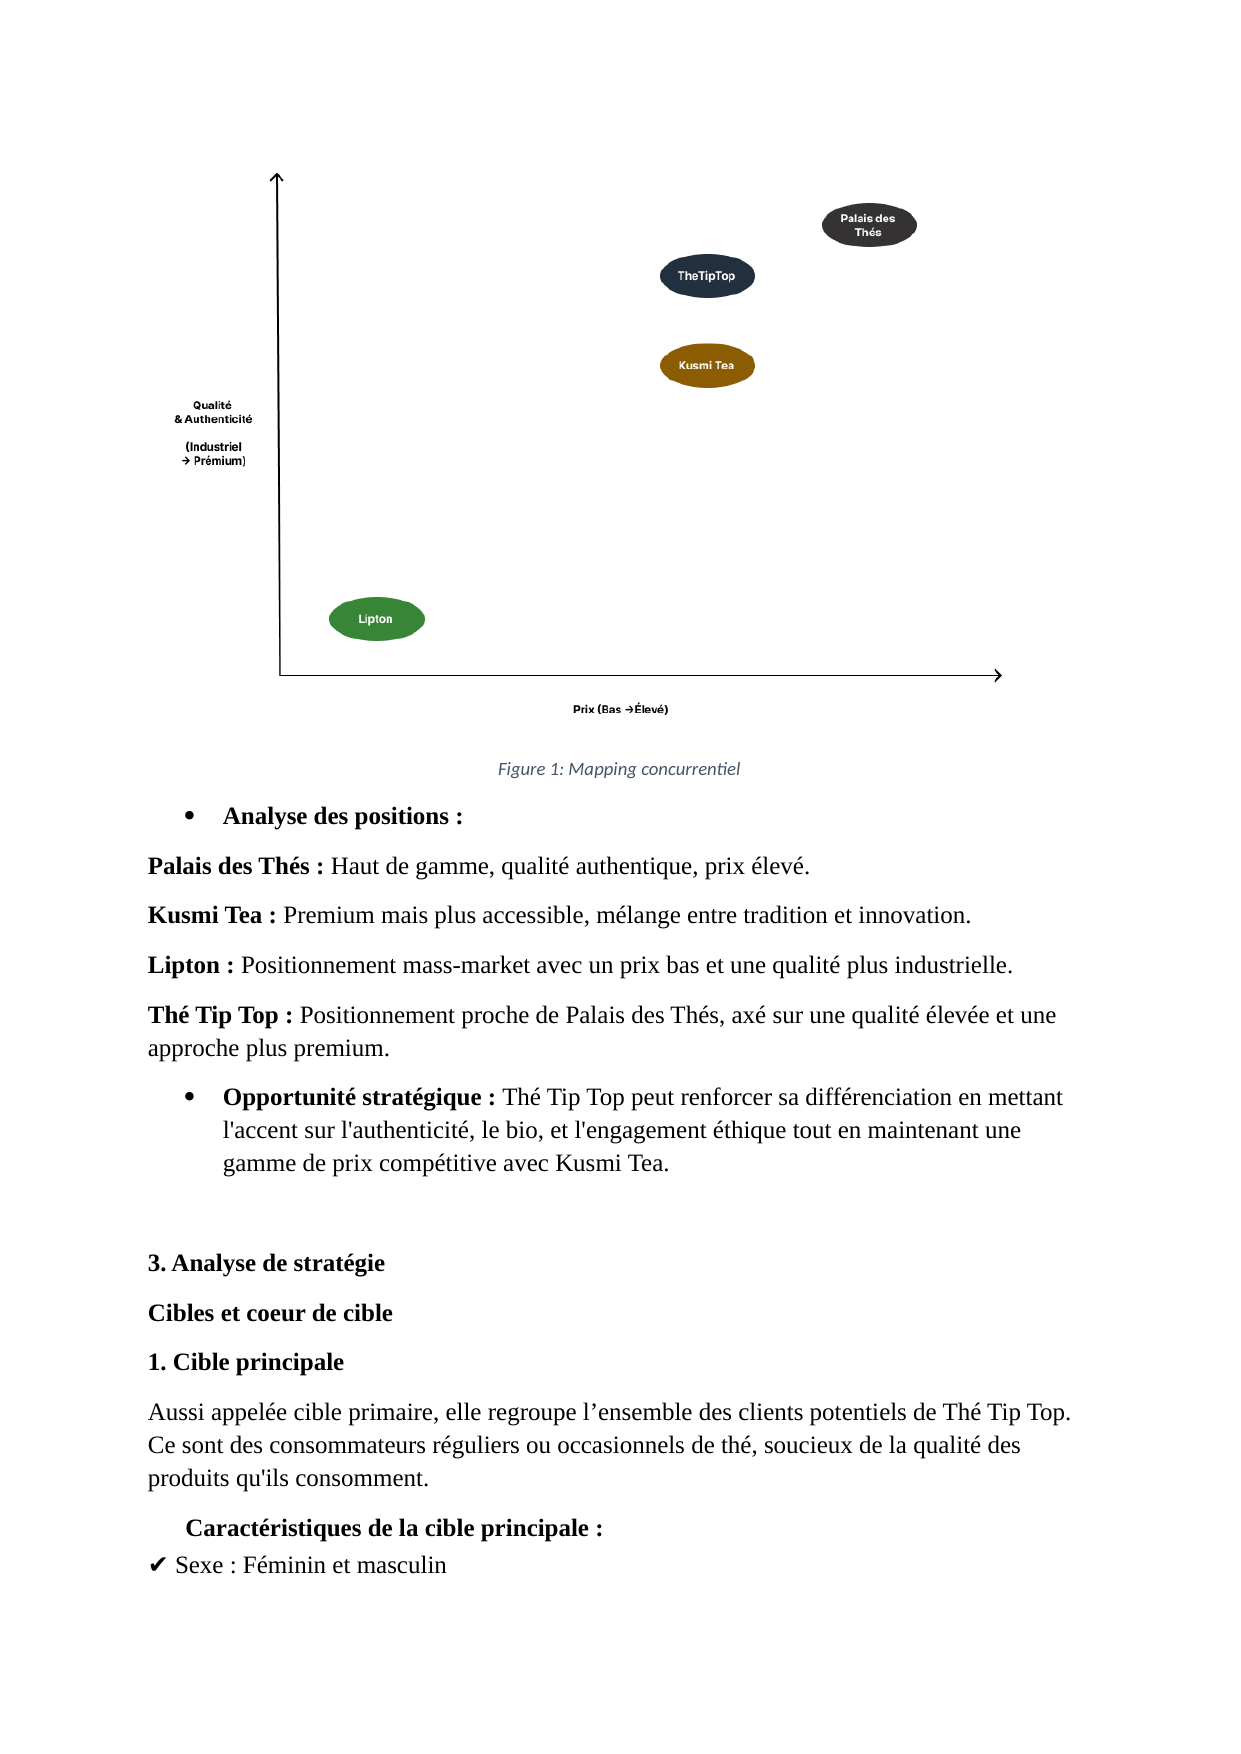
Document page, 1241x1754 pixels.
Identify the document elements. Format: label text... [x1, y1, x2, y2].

list Analyse des positions : [185, 801, 1093, 830]
text Caractéristiques de la cible principale : ✔ Sexe : Féminin et masculin [148, 1513, 1093, 1581]
text Figure 1: Mapping concurrentiel [148, 757, 1093, 780]
text Palais des Thés : Haut de gamme, qualité authentique, prix élevé. [148, 851, 1093, 879]
text Aussi appelée cible primaire, elle regroupe l’ensemble des clients potentiels de Thé Tip Top. Ce sont des consommateurs réguliers ou occasionnels de thé, soucieux de la qualité des produits qu'ils consomment. [148, 1397, 1093, 1492]
text 3. Analyse de stratégie [148, 1248, 1093, 1277]
text 1. Cible principale [148, 1347, 1093, 1376]
text Lipton : Positionnement mass-market avec un prix bas et une qualité plus industrielle. [148, 950, 1093, 979]
text Kusmi Tea : Premium mais plus accessible, mélange entre tradition et innovation. [148, 900, 1093, 929]
text Cibles et coeur de cible [148, 1298, 1093, 1326]
list Opportunité stratégique : Thé Tip Top peut renforcer sa différenciation en mettant l'accent sur l'authenticité, le bio, et l'engagement éthique tout en maintenant une gamme de prix compétitive avec Kusmi Tea. [185, 1082, 1093, 1177]
text Thé Tip Top : Positionnement proche de Palais des Thés, axé sur une qualité élevée et une approche plus premium. [148, 1000, 1093, 1062]
